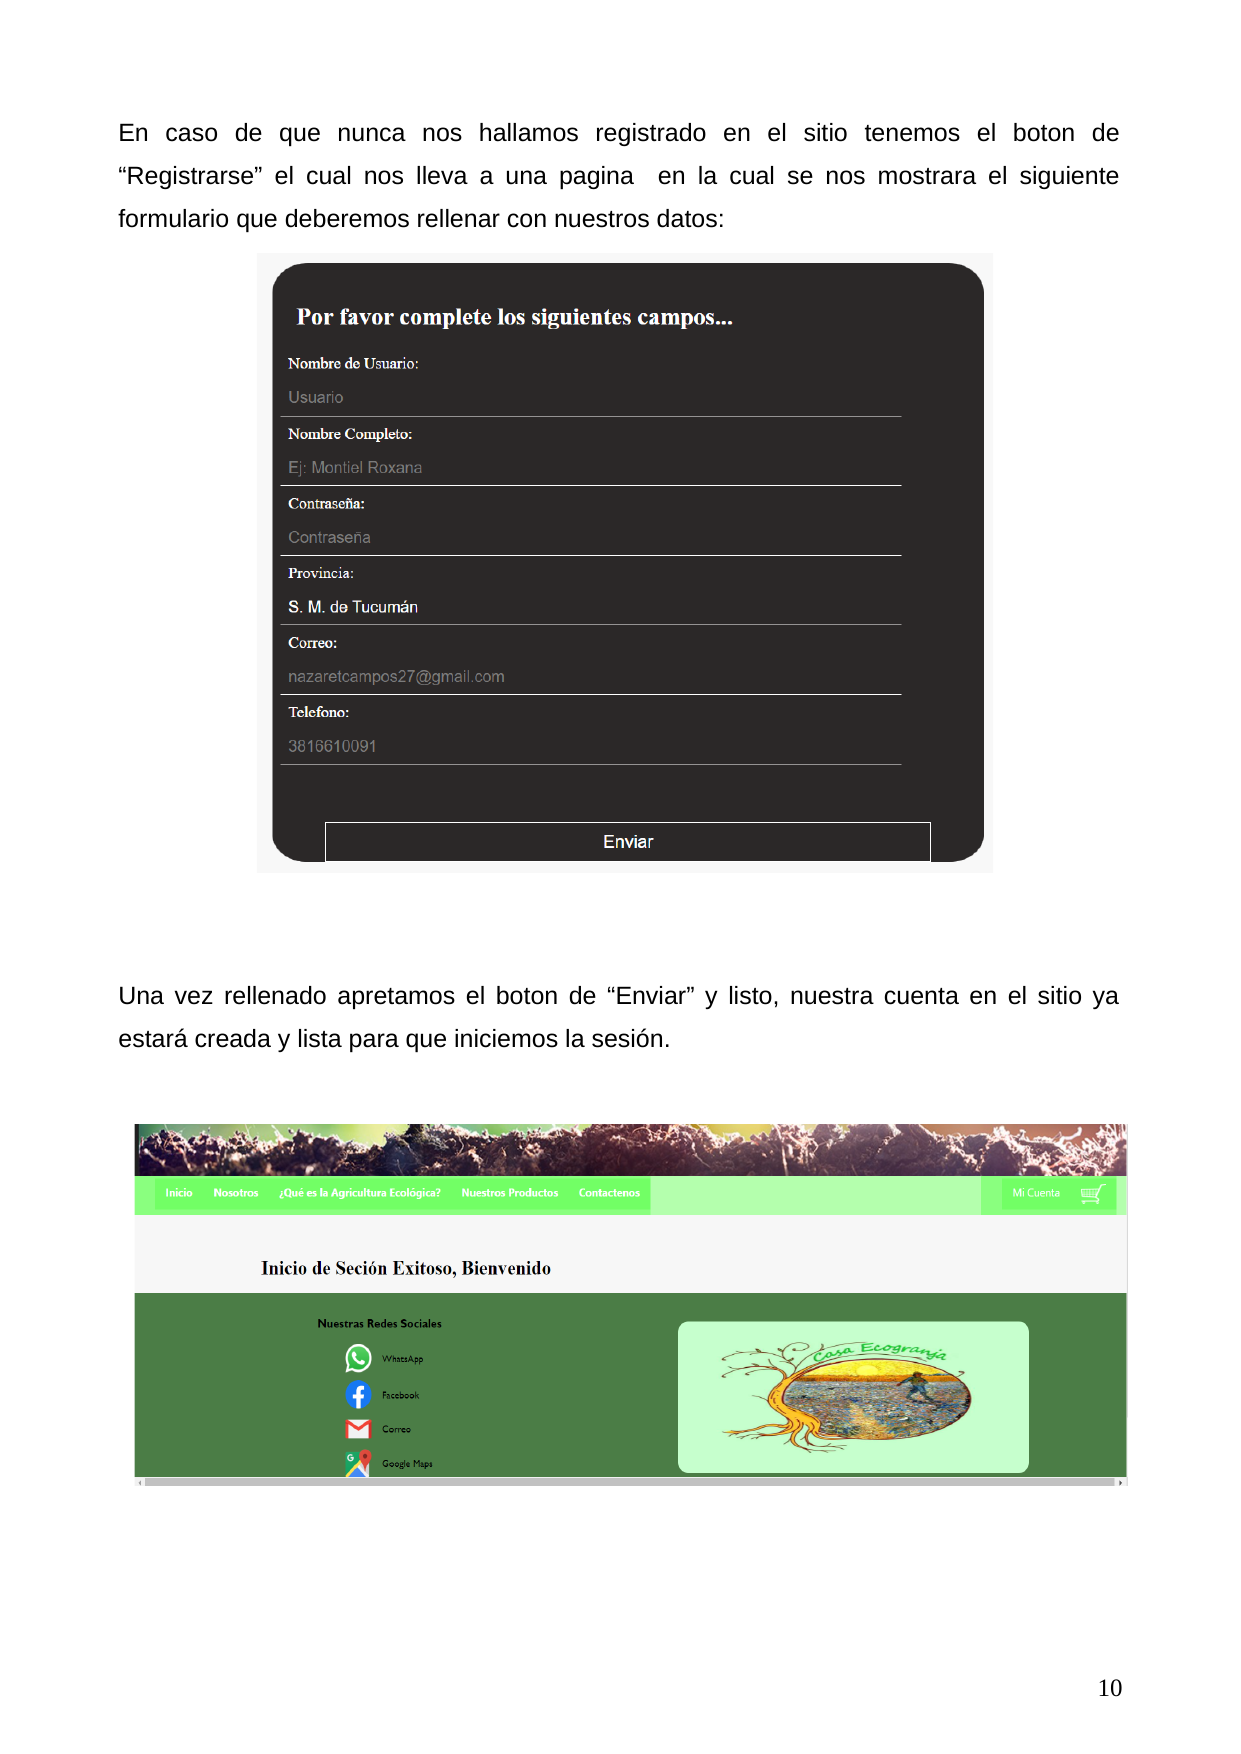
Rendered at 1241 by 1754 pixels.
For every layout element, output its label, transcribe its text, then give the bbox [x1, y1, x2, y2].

picture [134, 1124, 1128, 1486]
picture [256, 253, 994, 873]
text Una vez rellenado apretamos el boton de “Enviar” y listo, nuestra cuenta en el sitio ya estará creada y lista para que iniciemos la sesión. [118, 981, 1122, 1052]
text En caso de que nunca nos hallamos registrado en el sitio tenemos el boton de “Registrarse” el cual nos lleva a una pagina en la cual se nos mostrara el siguiente formulario que deberemos rellenar con nuestros datos: [118, 118, 1122, 233]
